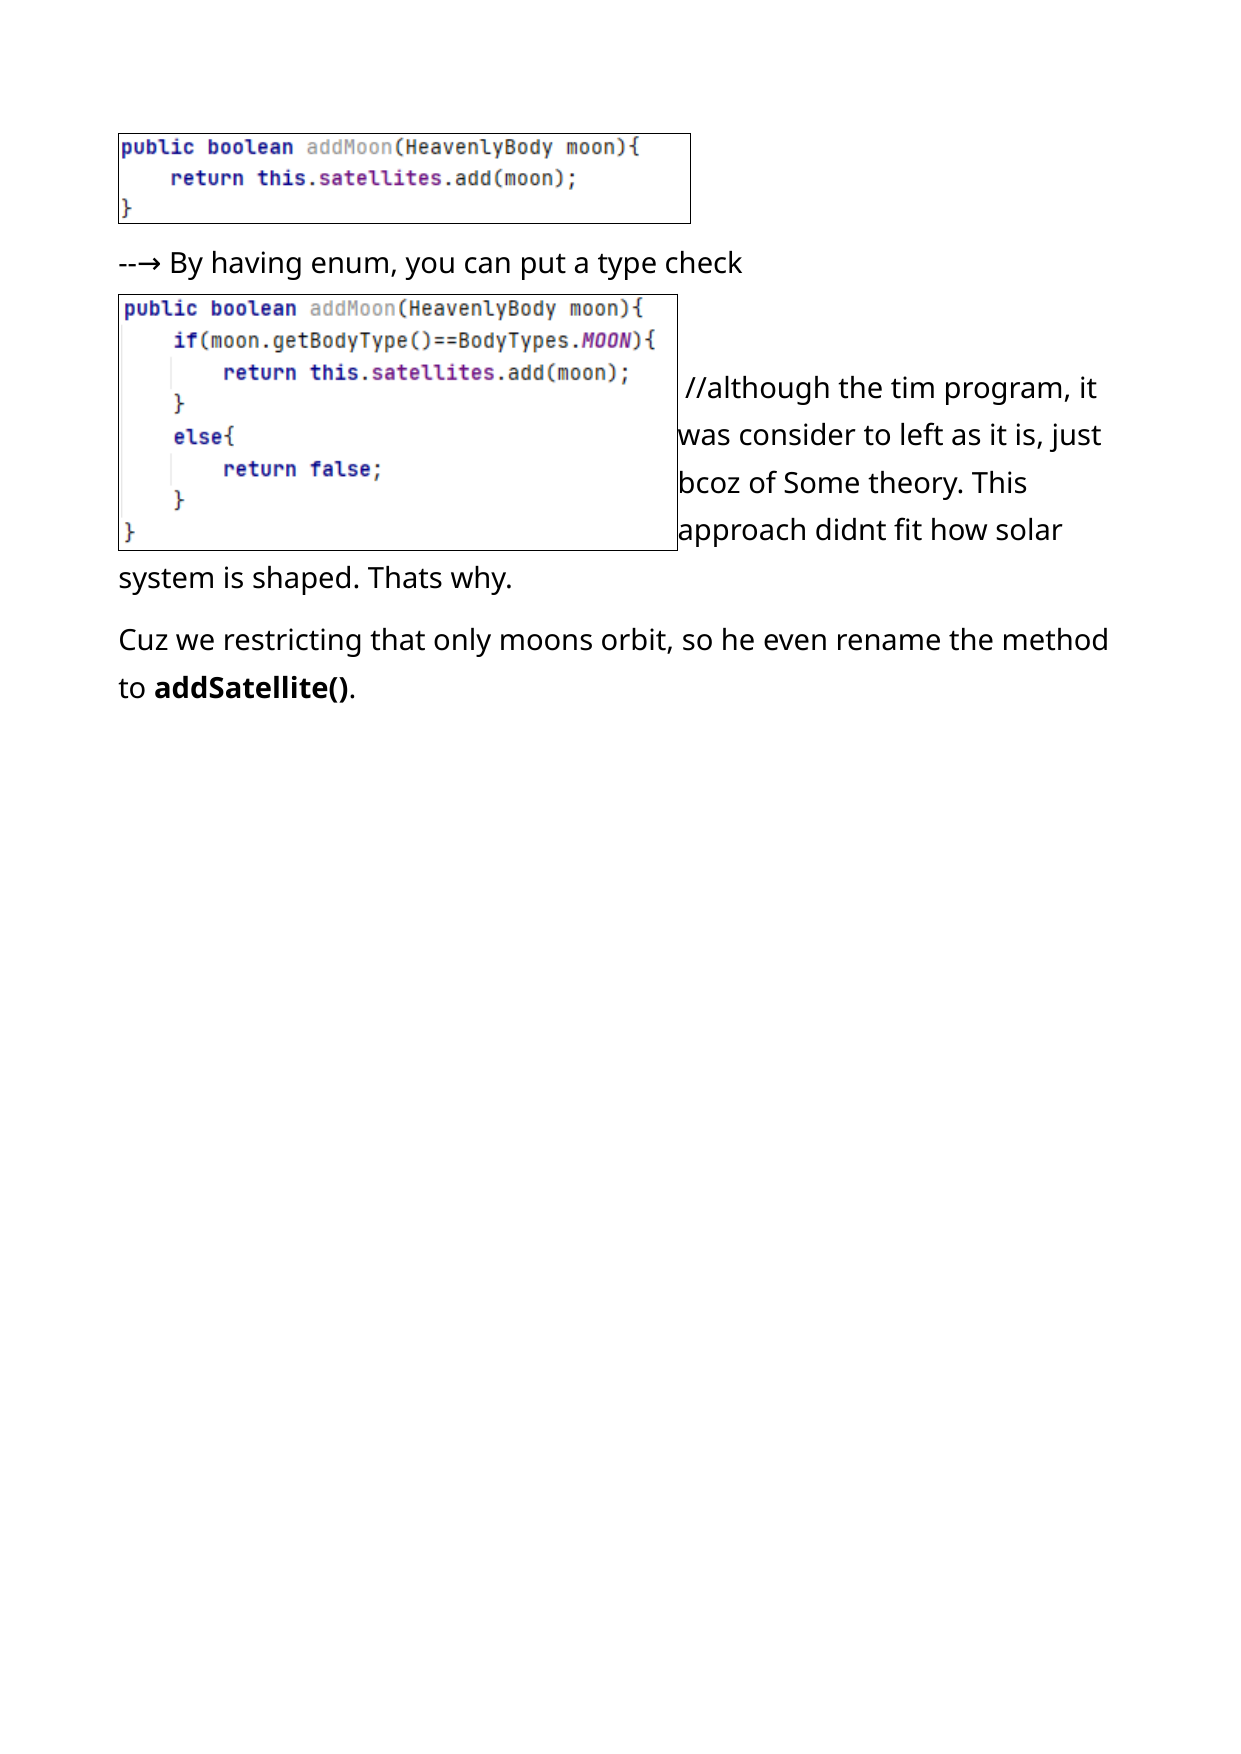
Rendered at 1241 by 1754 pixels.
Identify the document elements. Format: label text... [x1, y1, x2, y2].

picture [121, 136, 687, 221]
picture [121, 296, 675, 547]
text --→ By having enum, you can put a type check [118, 242, 1122, 282]
text //although the tim program, it was consider to left as it is, just bcoz of Some theory. This approach didnt fit how solar system is shaped. Thats why. [118, 367, 1122, 597]
text Cuz we restricting that only moons orbit, so he even rename the method to addSatellite(). [118, 619, 1122, 707]
